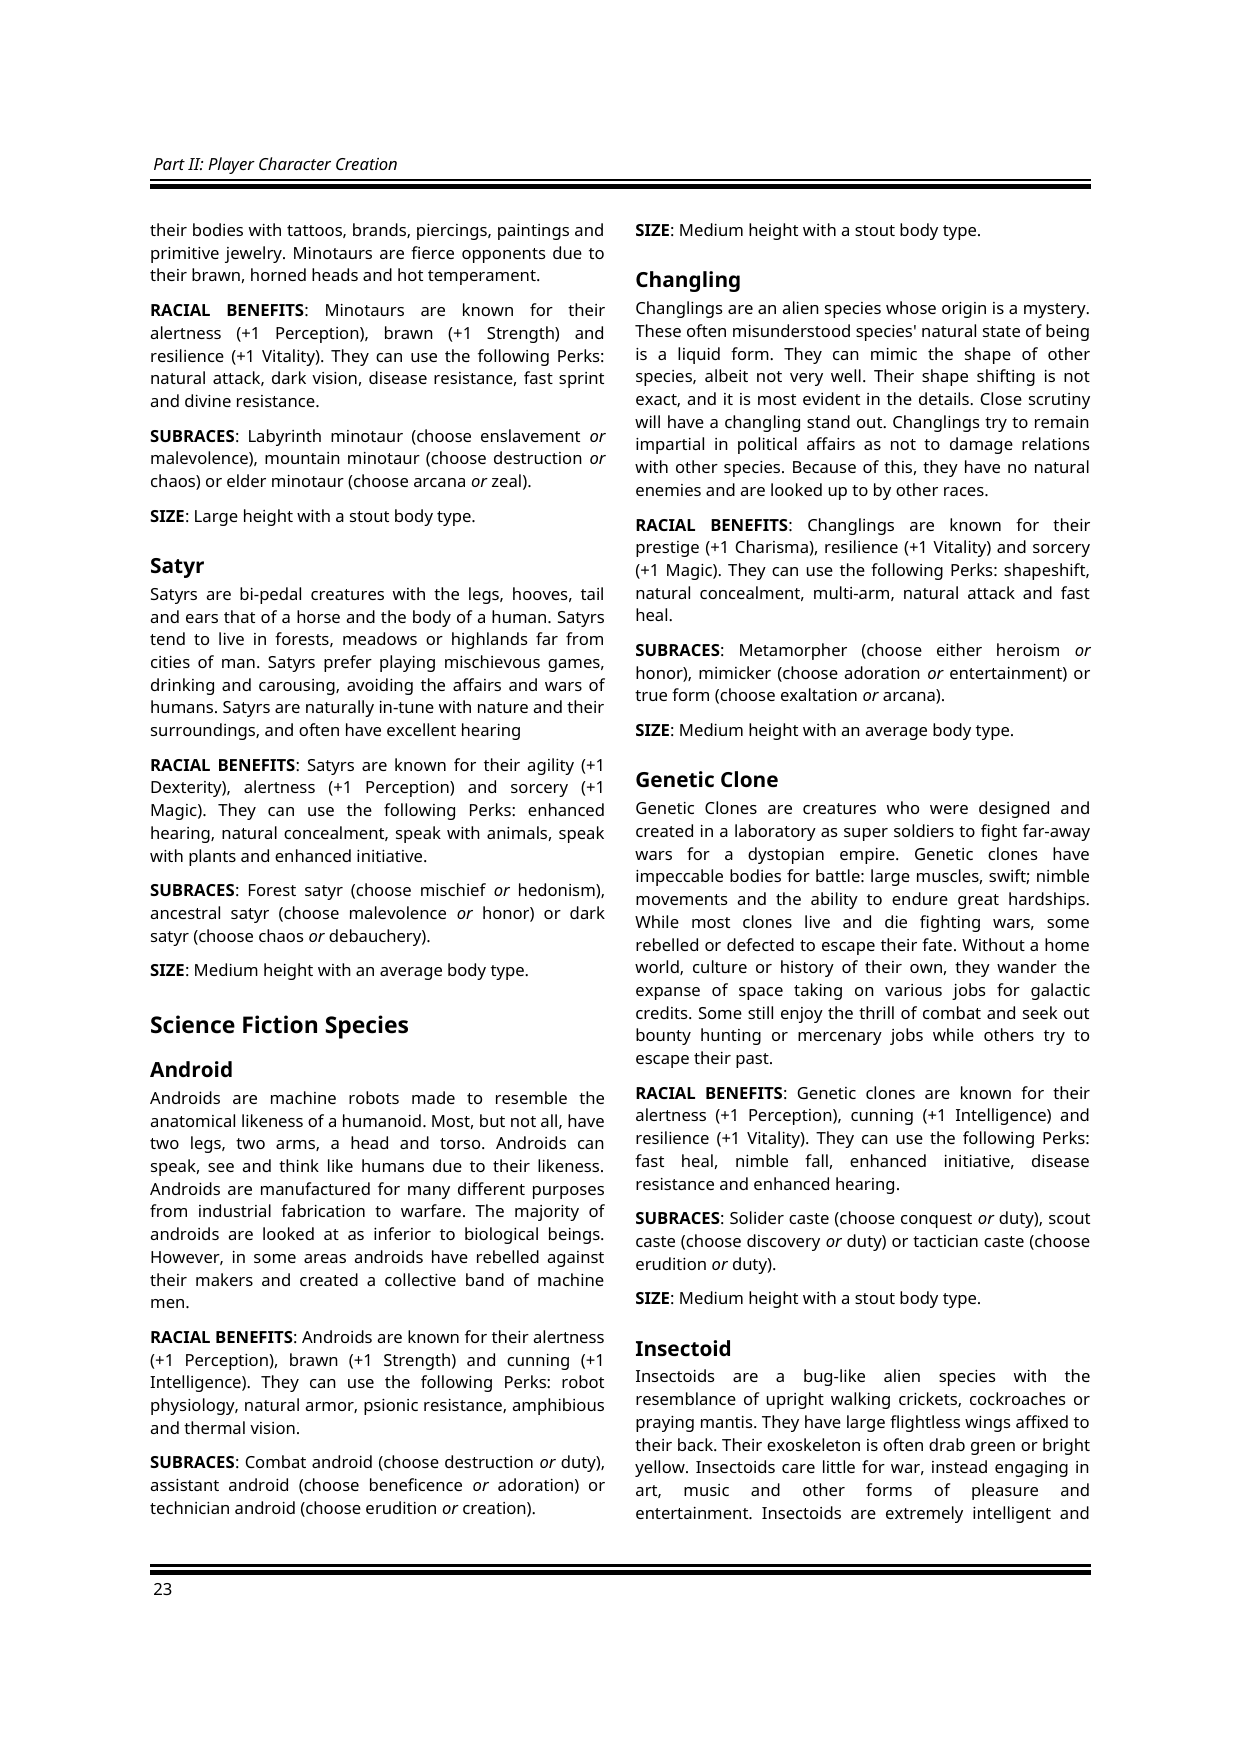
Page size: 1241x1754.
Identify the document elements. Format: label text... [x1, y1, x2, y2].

text Satyr [150, 551, 605, 579]
text RACIAL BENEFITS: Minotaurs are known for their alertness (+1 Perception), brawn (+1 Strength) and resilience (+1 Vitality). They can use the following Perks: natural attack, dark vision, disease resistance, fast sprint and divine resistance. [150, 299, 605, 412]
text SIZE: Medium height with an average body type. [635, 719, 1091, 741]
text SIZE: Medium height with an average body type. [150, 959, 605, 982]
text Android [150, 1055, 605, 1083]
text Changling [635, 265, 1091, 294]
text SUBRACES: Metamorpher (choose either heroism or honor), mimicker (choose adoration or entertainment) or true form (choose exaltation or arcana). [635, 639, 1091, 707]
text SUBRACES: Forest satyr (choose mischief or hedonism), ancestral satyr (choose malevolence or honor) or dark satyr (choose chaos or debauchery). [150, 879, 605, 947]
text SUBRACES: Solider caste (choose conquest or duty), scout caste (choose discovery or duty) or tactician caste (choose erudition or duty). [635, 1207, 1091, 1275]
text SUBRACES: Combat android (choose destruction or duty), assistant android (choose beneficence or adoration) or technician android (choose erudition or creation). [150, 1451, 605, 1519]
text RACIAL BENEFITS: Satyrs are known for their agility (+1 Dexterity), alertness (+1 Perception) and sorcery (+1 Magic). They can use the following Perks: enhanced hearing, natural concealment, speak with animals, speak with plants and enhanced initiative. [150, 753, 605, 867]
text Insectoid [635, 1334, 1091, 1362]
text RACIAL BENEFITS: Changlings are known for their prestige (+1 Charisma), resilience (+1 Vitality) and sorcery (+1 Magic). They can use the following Perks: shapeshift, natural concealment, multi-arm, natural attack and fast heal. [635, 513, 1091, 627]
subtitle Science Fiction Species [150, 1009, 605, 1040]
text SUBRACES: Labyrinth minotaur (choose enslavement or malevolence), mountain minotaur (choose destruction or chaos) or elder minotaur (choose arcana or zeal). [150, 424, 605, 492]
text Genetic Clone [635, 765, 1091, 794]
text RACIAL BENEFITS: Genetic clones are known for their alertness (+1 Perception), cunning (+1 Intelligence) and resilience (+1 Vitality). They can use the following Perks: fast heal, nimble fall, enhanced initiative, disease resistance and enhanced hearing. [635, 1081, 1091, 1195]
text Insectoids are a bug-like alien species with the resemblance of upright walking crickets, cockroaches or praying mantis. They have large flightless wings affixed to their back. Their exoskeleton is often drab green or bright yellow. Insectoids care little for war, instead engaging in art, music and other forms of pleasure and entertainment. Insectoids are extremely intelligent and [635, 1365, 1091, 1524]
text their bodies with tattoos, brands, piercings, paintings and primitive jewelry. Minotaurs are fierce opponents due to their brawn, horned heads and hot temperament. [150, 219, 605, 287]
text SIZE: Medium height with a stout body type. [635, 219, 1091, 241]
text Genetic Clones are creatures who were designed and created in a laboratory as super soldiers to fight far-away wars for a dystopian empire. Genetic clones have impeccable bodies for battle: large muscles, swift; nimble movements and the ability to endure great hardships. While most clones live and die fighting wars, some rebelled or defected to escape their fate. Without a home world, culture or history of their own, they wander the expanse of space taking on various jobs for galactic credits. Some still enjoy the thrill of combat and seek out bounty hunting or mercenary jobs while others try to escape their past. [635, 797, 1091, 1069]
text Changlings are an alien species whose origin is a mystery. These often misunderstood species' natural state of being is a liquid form. They can mimic the shape of other species, albeit not very well. Their shape shifting is not exact, and it is most evident in the details. Close scrutiny will have a changling stand out. Changlings try to remain impartial in political affairs as not to damage relations with other species. Because of this, they have no natural enemies and are looked up to by other races. [635, 297, 1091, 501]
text RACIAL BENEFITS: Androids are known for their alertness (+1 Perception), brawn (+1 Strength) and cunning (+1 Intelligence). They can use the following Perks: robot physiology, natural armor, psionic resistance, amphibious and thermal vision. [150, 1326, 605, 1439]
text SIZE: Large height with a stout body type. [150, 504, 605, 527]
text SIZE: Medium height with a stout body type. [635, 1287, 1091, 1310]
text Androids are machine robots made to resemble the anatomical likeness of a humanoid. Most, but not all, have two legs, two arms, a head and torso. Androids can speak, see and think like humans due to their likeness. Androids are manufactured for many different purposes from industrial fabrication to warfare. The majority of androids are looked at as inferior to biological beings. However, in some areas androids have rebelled against their makers and created a collective band of machine men. [150, 1086, 605, 1313]
text Satyrs are bi-pedal creatures with the legs, hooves, tail and ears that of a horse and the body of a human. Satyrs tend to live in forests, meadows or highlands far from cities of man. Satyrs prefer playing mischievous games, drinking and carousing, avoiding the affairs and wars of humans. Satyrs are naturally in-tune with nature and their surroundings, and often have excellent hearing [150, 582, 605, 741]
